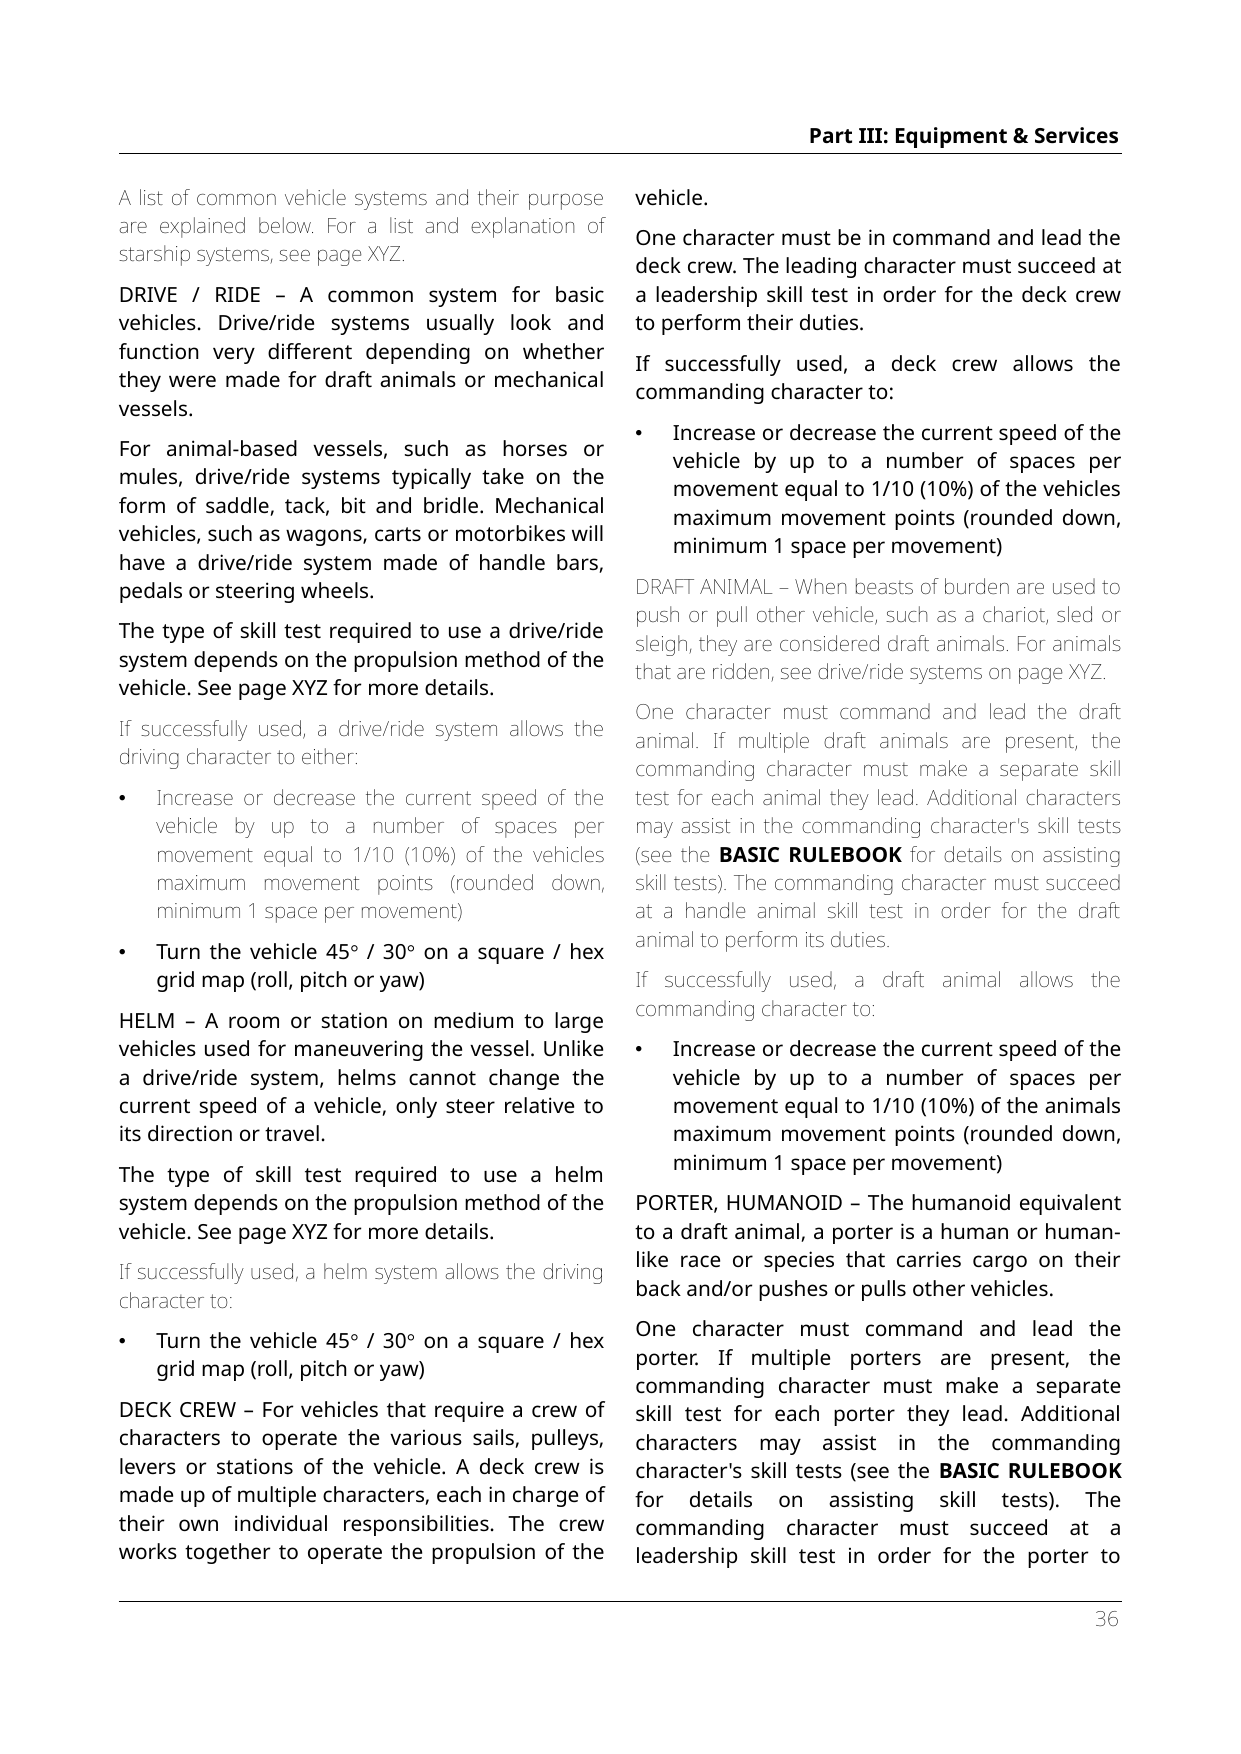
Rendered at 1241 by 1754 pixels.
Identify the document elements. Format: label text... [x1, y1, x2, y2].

text DECK CREW – For vehicles that require a crew of characters to operate the various sails, pulleys, levers or stations of the vehicle. A deck crew is made up of multiple characters, each in charge of their own individual responsibilities. The crew works together to operate the propulsion of the [118, 1395, 605, 1566]
list Increase or decrease the current speed of the vehicle by up to a number of spaces per movement equal to 1/10 (10%) of the vehicles maximum movement points (rounded down, minimum 1 space per movement) [635, 418, 1122, 560]
text One character must command and lead the porter. If multiple porters are present, the commanding character must make a separate skill test for each porter they lead. Additional characters may assist in the commanding character's skill tests (see the BASIC RULEBOOK for details on assisting skill tests). The commanding character must succeed at a leadership skill test in order for the porter to [635, 1314, 1122, 1570]
text vehicle. [635, 183, 1122, 211]
text The type of skill test required to use a drive/ride system depends on the propulsion method of the vehicle. See page XYZ for more details. [118, 617, 605, 702]
text HELM – A room or station on medium to large vehicles used for maneuvering the vessel. Unlike a drive/ride system, helms cannot change the current speed of a vehicle, only steer relative to its direction or travel. [118, 1006, 605, 1148]
text One character must command and lead the draft animal. If multiple draft animals are present, the commanding character must make a separate skill test for each animal they lead. Additional characters may assist in the commanding character's skill tests (see the BASIC RULEBOOK for details on assisting skill tests). The commanding character must succeed at a handle animal skill test in order for the draft animal to perform its duties. [635, 697, 1122, 953]
list Turn the vehicle 45° / 30° on a square / hex grid map (roll, pitch or yaw) [118, 937, 605, 994]
list Increase or decrease the current speed of the vehicle by up to a number of spaces per movement equal to 1/10 (10%) of the vehicles maximum movement points (rounded down, minimum 1 space per movement) [118, 783, 605, 925]
list Turn the vehicle 45° / 30° on a square / hex grid map (roll, pitch or yaw) [118, 1326, 605, 1383]
text If successfully used, a drive/ride system allows the driving character to either: [118, 714, 605, 771]
list Increase or decrease the current speed of the vehicle by up to a number of spaces per movement equal to 1/10 (10%) of the animals maximum movement points (rounded down, minimum 1 space per movement) [635, 1034, 1122, 1176]
text DRAFT ANIMAL – When beasts of burden are used to push or pull other vehicle, such as a chariot, sled or sleigh, they are considered draft animals. For animals that are ridden, see drive/ride systems on page XYZ. [635, 572, 1122, 686]
text PORTER, HUMANOID – The humanoid equivalent to a draft animal, a porter is a human or human-like race or species that carries cargo on their back and/or pushes or pulls other vehicles. [635, 1188, 1122, 1302]
text One character must be in command and lead the deck crew. The leading character must succeed at a leadership skill test in order for the deck crew to perform their duties. [635, 223, 1122, 337]
text A list of common vehicle systems and their purpose are explained below. For a list and explanation of starship systems, see page XYZ. [118, 183, 605, 268]
text For animal-based vessels, such as horses or mules, drive/ride systems typically take on the form of saddle, tack, bit and bridle. Mechanical vehicles, such as wagons, carts or motorbikes will have a drive/ride system made of handle bars, pedals or steering wheels. [118, 434, 605, 605]
text The type of skill test required to use a helm system depends on the propulsion method of the vehicle. See page XYZ for more details. [118, 1160, 605, 1245]
text If successfully used, a deck crew allows the commanding character to: [635, 349, 1122, 406]
text DRIVE / RIDE – A common system for basic vehicles. Drive/ride systems usually look and function very different depending on whether they were made for draft animals or mechanical vessels. [118, 280, 605, 422]
text If successfully used, a helm system allows the driving character to: [118, 1257, 605, 1314]
text If successfully used, a draft animal allows the commanding character to: [635, 965, 1122, 1022]
